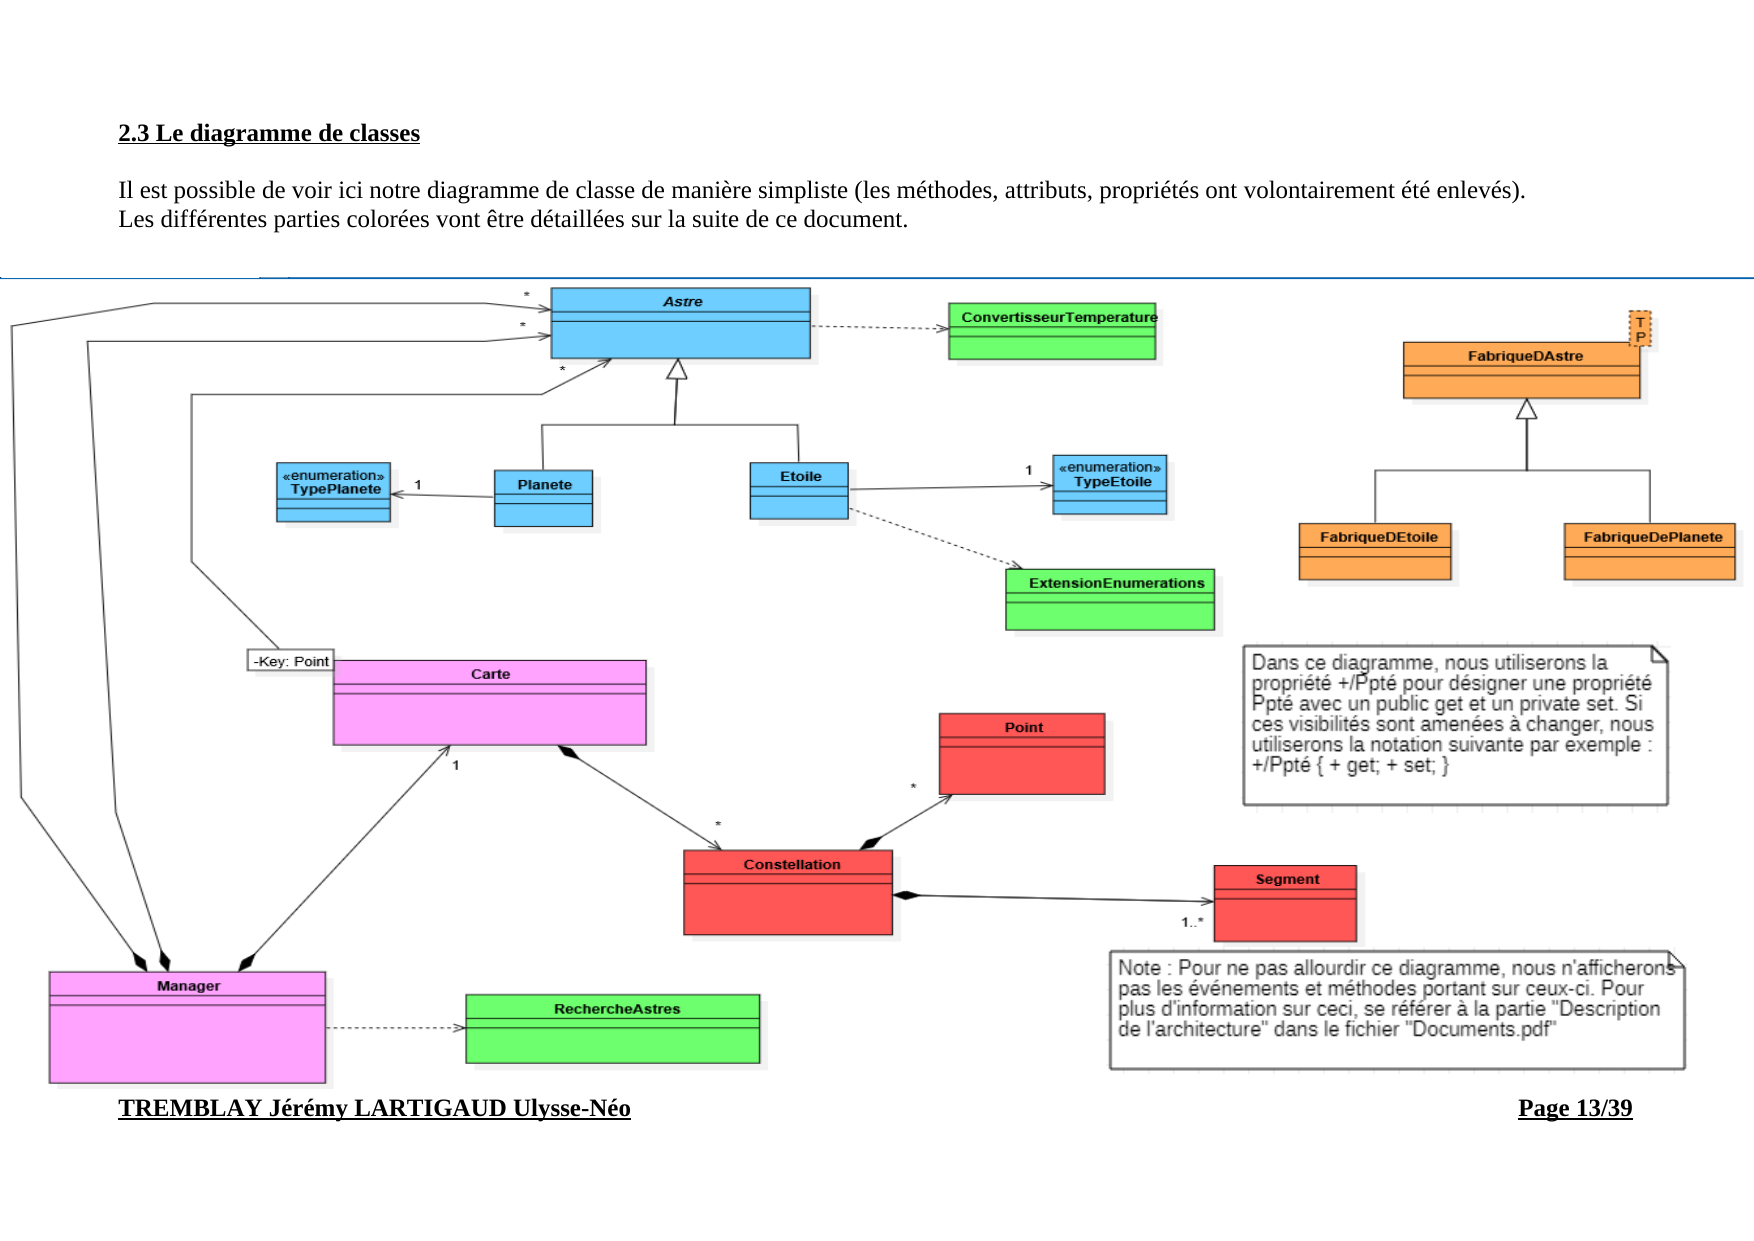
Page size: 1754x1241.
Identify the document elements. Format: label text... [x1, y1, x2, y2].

text Les différentes parties colorées vont être détaillées sur la suite de ce document. [118, 204, 1636, 233]
picture [0, 277, 1754, 1089]
text Il est possible de voir ici notre diagramme de classe de manière simpliste (les méthodes, attributs, propriétés ont volontairement été enlevés). [118, 176, 1636, 204]
text 2.3 Le diagramme de classes [118, 118, 1636, 147]
